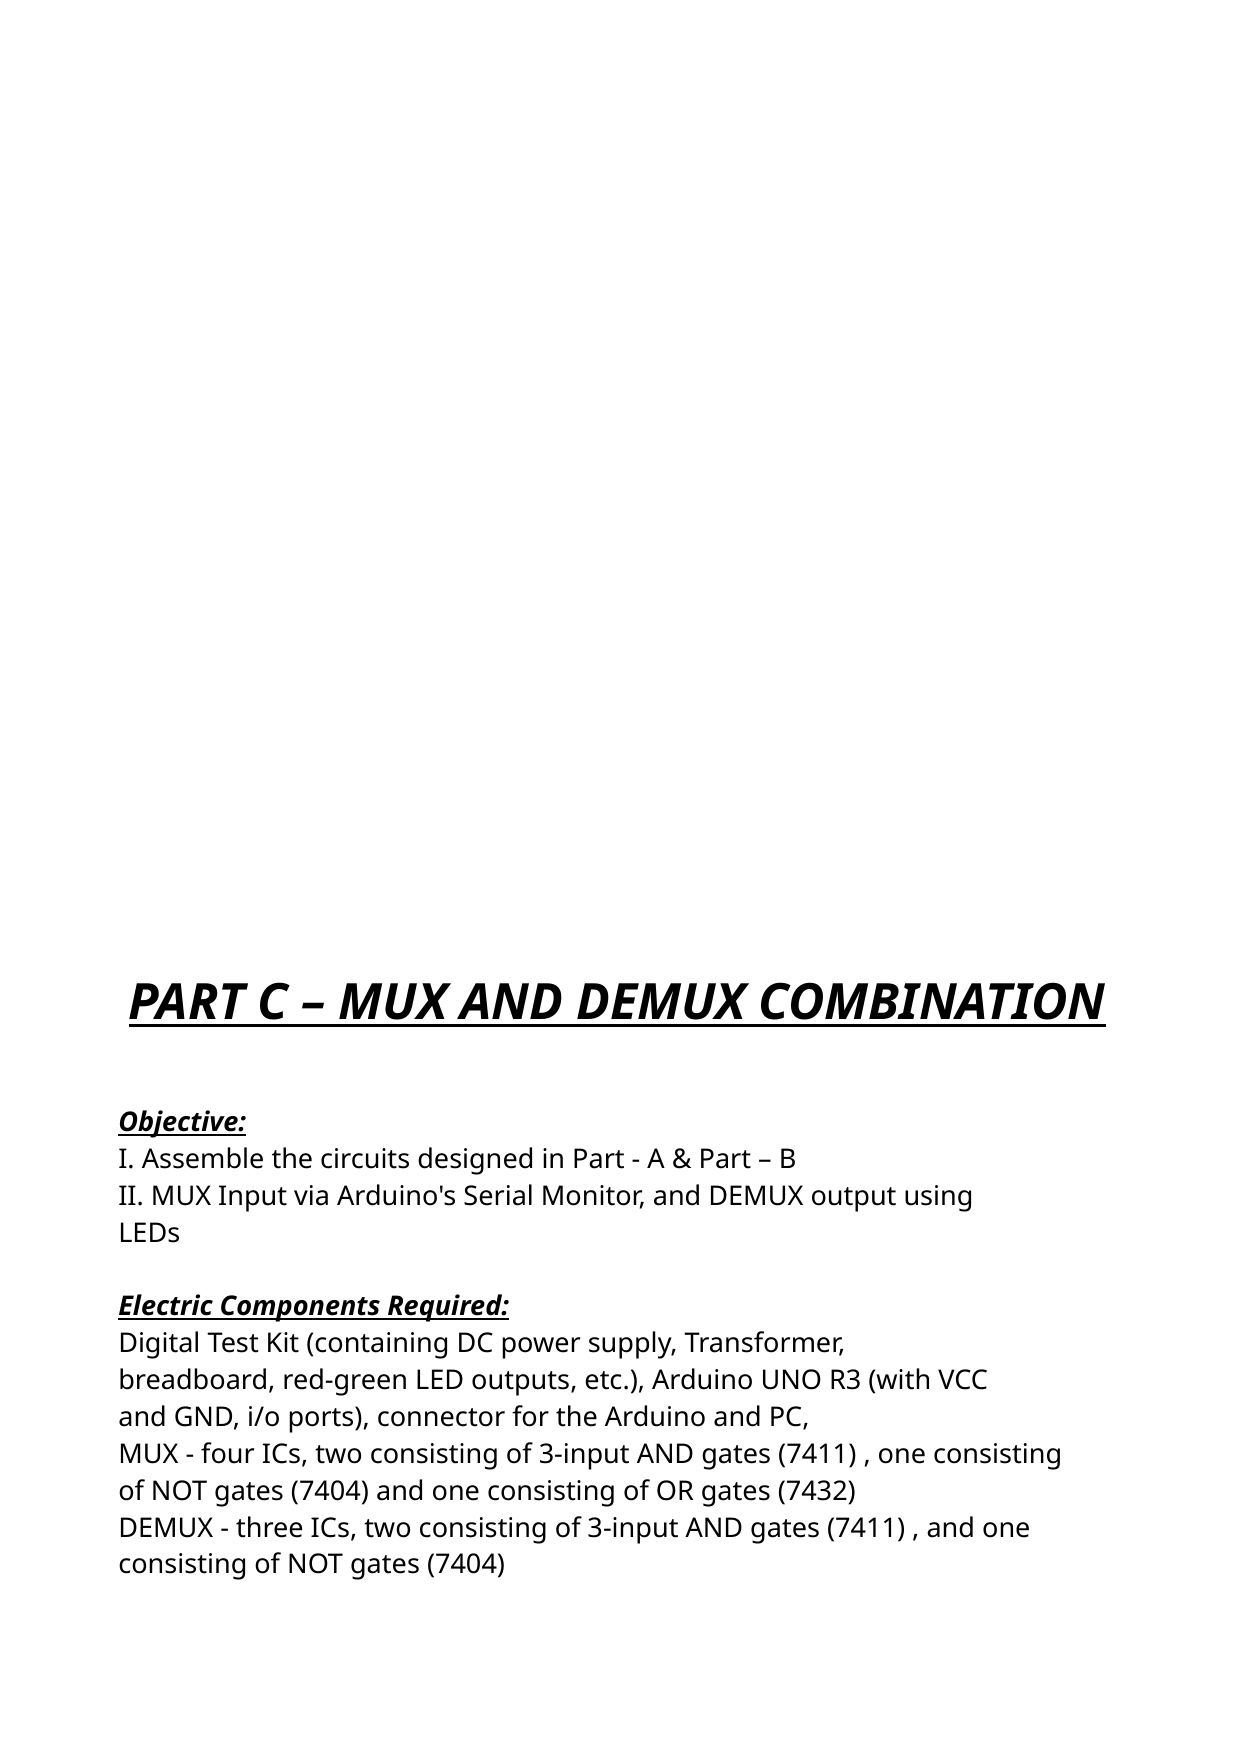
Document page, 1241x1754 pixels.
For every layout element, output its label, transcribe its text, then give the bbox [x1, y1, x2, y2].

text II. MUX Input via Arduino's Serial Monitor, and DEMUX output using [118, 1176, 1122, 1213]
text Electric Components Required: [118, 1287, 1122, 1324]
text LEDs [118, 1213, 1122, 1250]
text Objective: [118, 1102, 1122, 1139]
text breadboard, red-green LED outputs, etc.), Arduino UNO R3 (with VCC [118, 1361, 1122, 1397]
text PART C – MUX AND DEMUX COMBINATION [118, 966, 1122, 1034]
text of NOT gates (7404) and one consisting of OR gates (7432) [118, 1471, 1122, 1508]
text Digital Test Kit (containing DC power supply, Transformer, [118, 1324, 1122, 1361]
text I. Assemble the circuits designed in Part - A & Part – B [118, 1139, 1122, 1176]
text MUX - four ICs, two consisting of 3-input AND gates (7411) , one consisting [118, 1434, 1122, 1471]
text DEMUX - three ICs, two consisting of 3-input AND gates (7411) , and one [118, 1508, 1122, 1545]
text consisting of NOT gates (7404) [118, 1545, 1122, 1582]
text and GND, i/o ports), connector for the Arduino and PC, [118, 1397, 1122, 1434]
